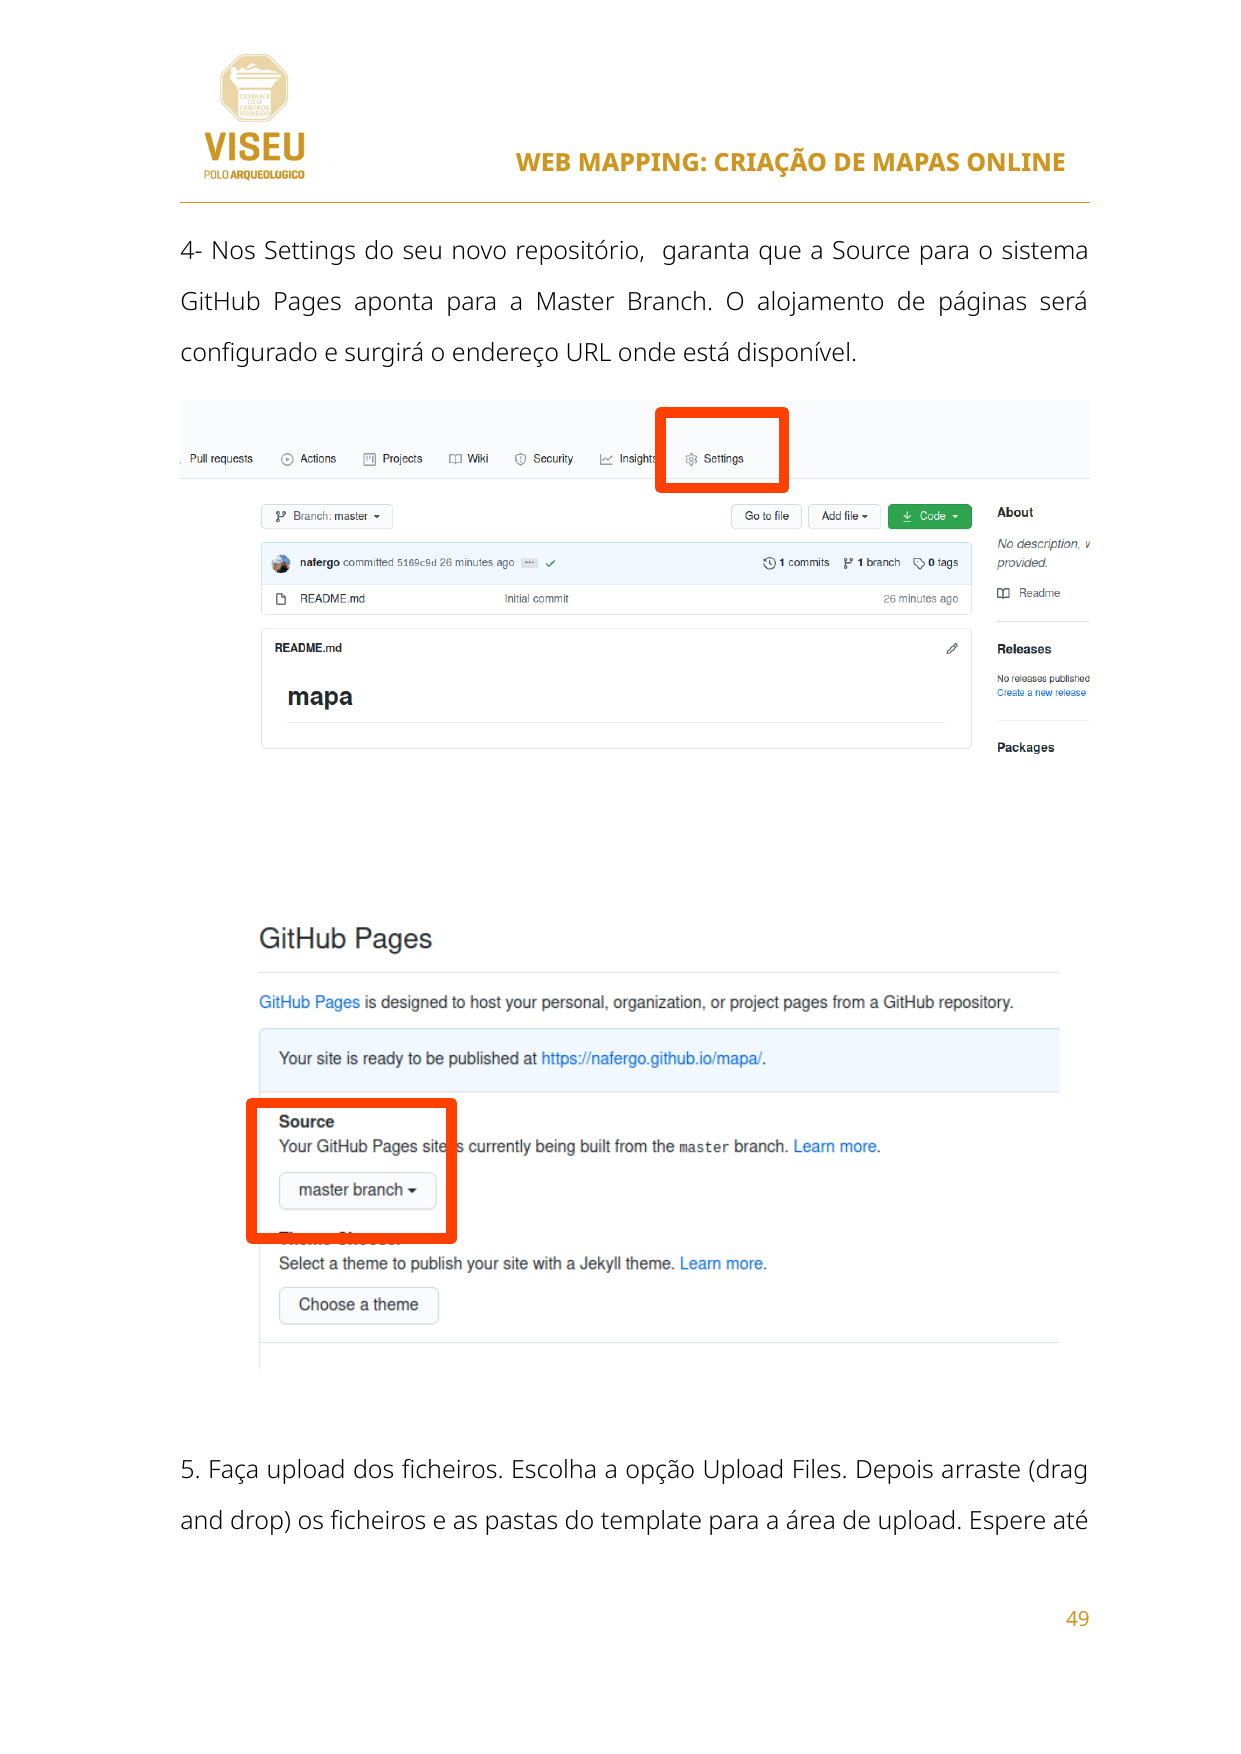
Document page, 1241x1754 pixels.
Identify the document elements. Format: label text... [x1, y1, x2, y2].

text 4- Nos Settings do seu novo repositório, garanta que a Source para o sistema GitHub Pages aponta para a Master Branch. O alojamento de páginas será configurado e surgirá o endereço URL onde está disponível. [180, 232, 1090, 368]
text 5. Faça upload dos ficheiros. Escolha a opção Upload Files. Depois arraste (drag and drop) os ficheiros e as pastas do template para a área de upload. Espere até [180, 1451, 1090, 1536]
picture [210, 892, 1060, 1369]
picture [180, 400, 1090, 756]
